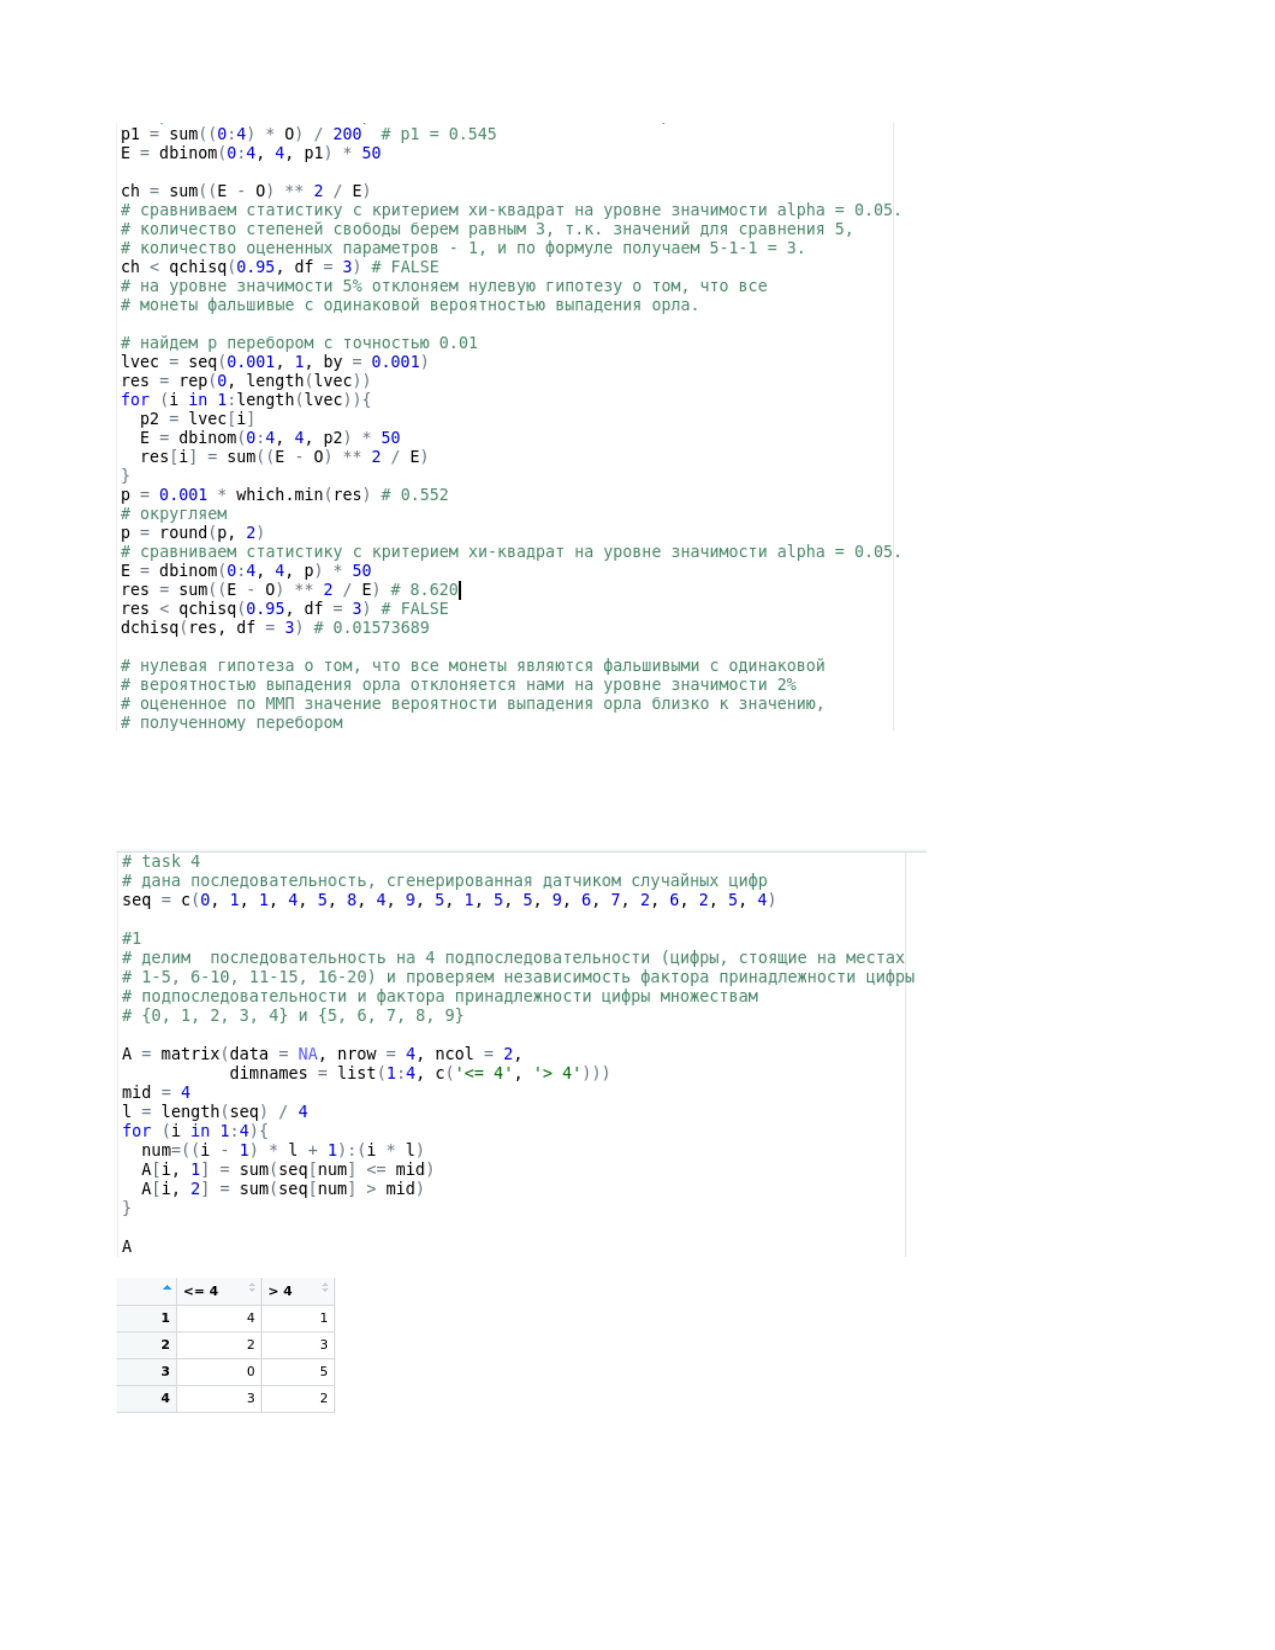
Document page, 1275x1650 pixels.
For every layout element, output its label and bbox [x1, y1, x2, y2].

picture [116, 123, 905, 731]
picture [116, 1278, 340, 1420]
picture [116, 849, 927, 1257]
